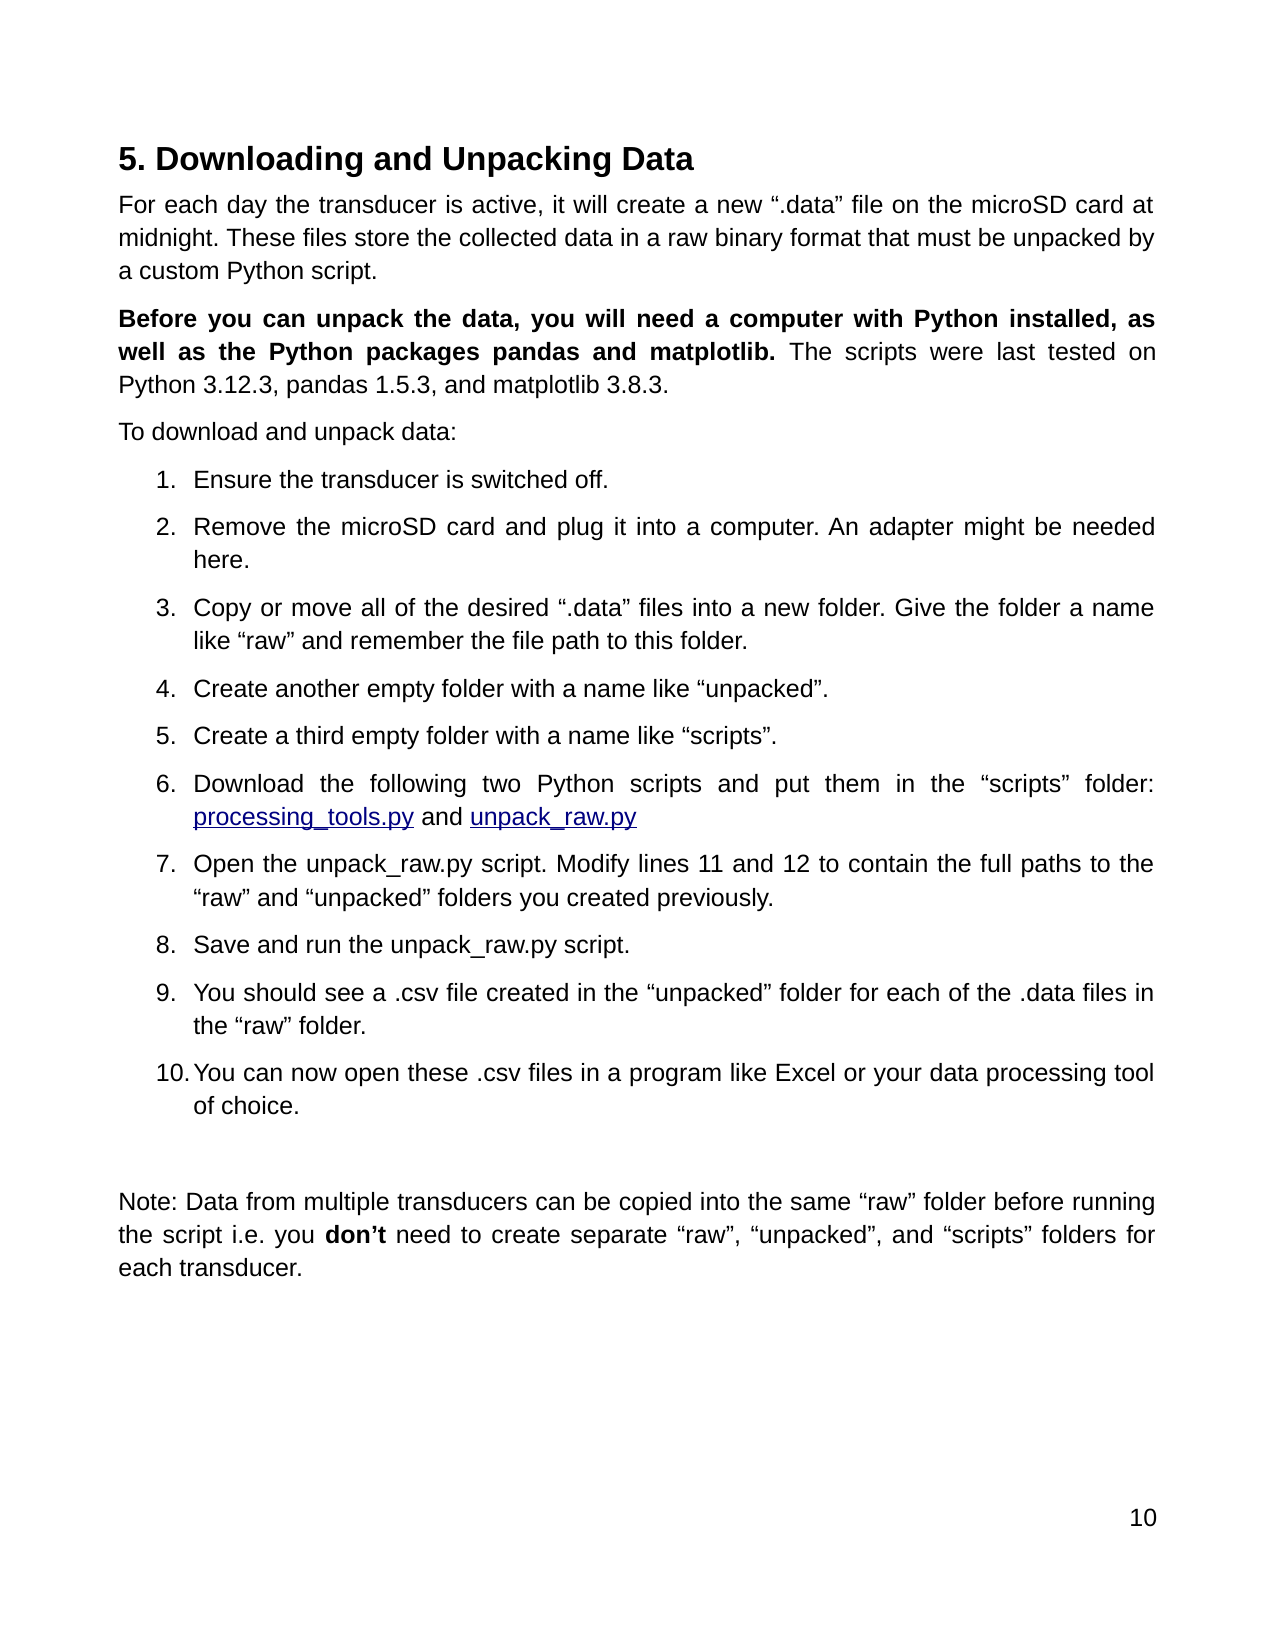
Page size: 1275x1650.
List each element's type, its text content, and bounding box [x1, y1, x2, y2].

list You can now open these .csv files in a program like Excel or your data processing tool of choice. [156, 1058, 1157, 1120]
text Note: Data from multiple transducers can be copied into the same “raw” folder before running the script i.e. you don’t need to create separate “raw”, “unpacked”, and “scripts” folders for each transducer. [118, 1187, 1157, 1281]
list Copy or move all of the desired “.data” files into a new folder. Give the folder a name like “raw” and remember the file path to this folder. [156, 593, 1157, 655]
list Ensure the transducer is switched off. [156, 465, 1157, 493]
list Create a third empty folder with a name like “scripts”. [156, 721, 1157, 750]
list You should see a .csv file created in the “unpacked” folder for each of the .data files in the “raw” folder. [156, 978, 1157, 1039]
list Save and run the unpack_raw.py script. [156, 930, 1157, 959]
list Download the following two Python scripts and put them in the “scripts” folder: processing_tools.py and unpack_raw.py [156, 769, 1157, 831]
list Create another empty folder with a name like “unpacked”. [156, 674, 1157, 702]
subtitle 5. Downloading and Unpacking Data [118, 139, 1157, 177]
list Remove the microSD card and plug it into a computer. An adapter might be needed here. [156, 512, 1157, 574]
text Before you can unpack the data, you will need a computer with Python installed, as well as the Python packages pandas and matplotlib. The scripts were last tested on Python 3.12.3, pandas 1.5.3, and matplotlib 3.8.3. [118, 303, 1157, 398]
text For each day the transducer is active, it will create a new “.data” file on the microSD card at midnight. These files store the collected data in a raw binary format that must be unpacked by a custom Python script. [118, 190, 1157, 285]
text To download and unpack data: [118, 417, 1157, 446]
list Open the unpack_raw.py script. Modify lines 11 and 12 to contain the full paths to the “raw” and “unpacked” folders you created previously. [156, 849, 1157, 911]
